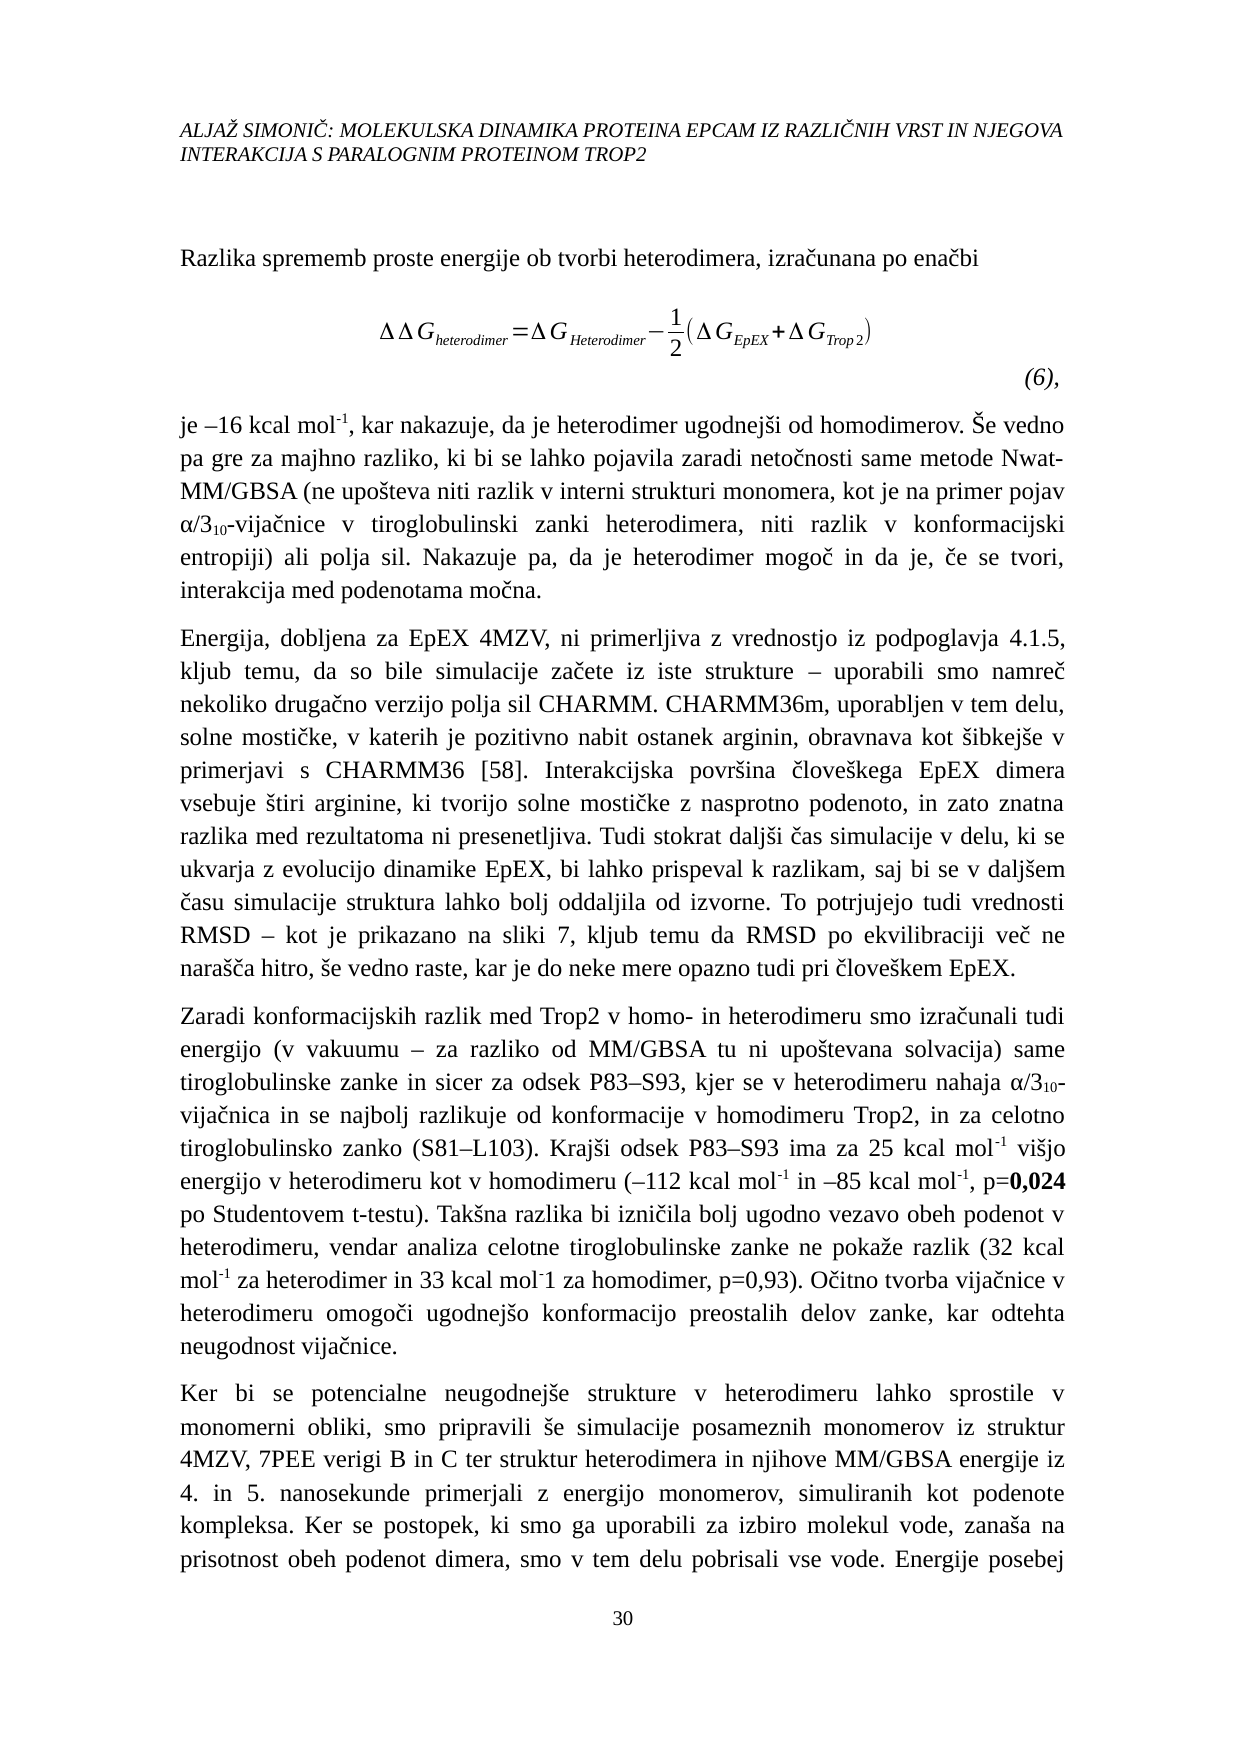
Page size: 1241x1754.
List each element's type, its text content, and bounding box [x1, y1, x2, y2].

text Ker bi se potencialne neugodnejše strukture v heterodimeru lahko sprostile v monomerni obliki, smo pripravili še simulacije posameznih monomerov iz struktur 4MZV, 7PEE verigi B in C ter struktur heterodimera in njihove MM/GBSA energije iz 4. in 5. nanosekunde primerjali z energijo monomerov, simuliranih kot podenote kompleksa. Ker se postopek, ki smo ga uporabili za izbiro molekul vode, zanaša na prisotnost obeh podenot dimera, smo v tem delu pobrisali vse vode. Energije posebej [180, 1378, 1066, 1572]
text Energija, dobljena za EpEX 4MZV, ni primerljiva z vrednostjo iz podpoglavja 4.1.5, kljub temu, da so bile simulacije začete iz iste strukture – uporabili smo namreč nekoliko drugačno verzijo polja sil CHARMM. CHARMM36m, uporabljen v tem delu, solne mostičke, v katerih je pozitivno nabit ostanek arginin, obravnava kot šibkejše v primerjavi s CHARMM36 [58]. Interakcijska površina človeškega EpEX dimera vsebuje štiri arginine, ki tvorijo solne mostičke z nasprotno podenoto, in zato znatna razlika med rezultatoma ni presenetljiva. Tudi stokrat daljši čas simulacije v delu, ki se ukvarja z evolucijo dinamike EpEX, bi lahko prispeval k razlikam, saj bi se v daljšem času simulacije struktura lahko bolj oddaljila od izvorne. To potrjujejo tudi vrednosti RMSD – kot je prikazano na sliki 7, kljub temu da RMSD po ekvilibraciji več ne narašča hitro, še vedno raste, kar je do neke mere opazno tudi pri človeškem EpEX. [180, 623, 1066, 982]
text Razlika sprememb proste energije ob tvorbi heterodimera, izračunana po enačbi [180, 243, 1066, 272]
text (6), [192, 303, 1060, 391]
text Zaradi konformacijskih razlik med Trop2 v homo- in heterodimeru smo izračunali tudi energijo (v vakuumu – za razliko od MM/GBSA tu ni upoštevana solvacija) same tiroglobulinske zanke in sicer za odsek P83–S93, kjer se v heterodimeru nahaja α/310-vijačnica in se najbolj razlikuje od konformacije v homodimeru Trop2, in za celotno tiroglobulinsko zanko (S81–L103). Krajši odsek P83–S93 ima za 25 kcal mol-1 višjo energijo v heterodimeru kot v homodimeru (–112 kcal mol-1 in –85 kcal mol-1, p=0,024 po Studentovem t-testu). Takšna razlika bi izničila bolj ugodno vezavo obeh podenot v heterodimeru, vendar analiza celotne tiroglobulinske zanke ne pokaže razlik (32 kcal mol-1 za heterodimer in 33 kcal mol-1 za homodimer, p=0,93). Očitno tvorba vijačnice v heterodimeru omogoči ugodnejšo konformacijo preostalih delov zanke, kar odtehta neugodnost vijačnice. [180, 1001, 1066, 1360]
text je –16 kcal mol-1, kar nakazuje, da je heterodimer ugodnejši od homodimerov. Še vedno pa gre za majhno razliko, ki bi se lahko pojavila zaradi netočnosti same metode Nwat-MM/GBSA (ne upošteva niti razlik v interni strukturi monomera, kot je na primer pojav α/310-vijačnice v tiroglobulinski zanki heterodimera, niti razlik v konformacijski entropiji) ali polja sil. Nakazuje pa, da je heterodimer mogoč in da je, če se tvori, interakcija med podenotama močna. [180, 410, 1066, 604]
